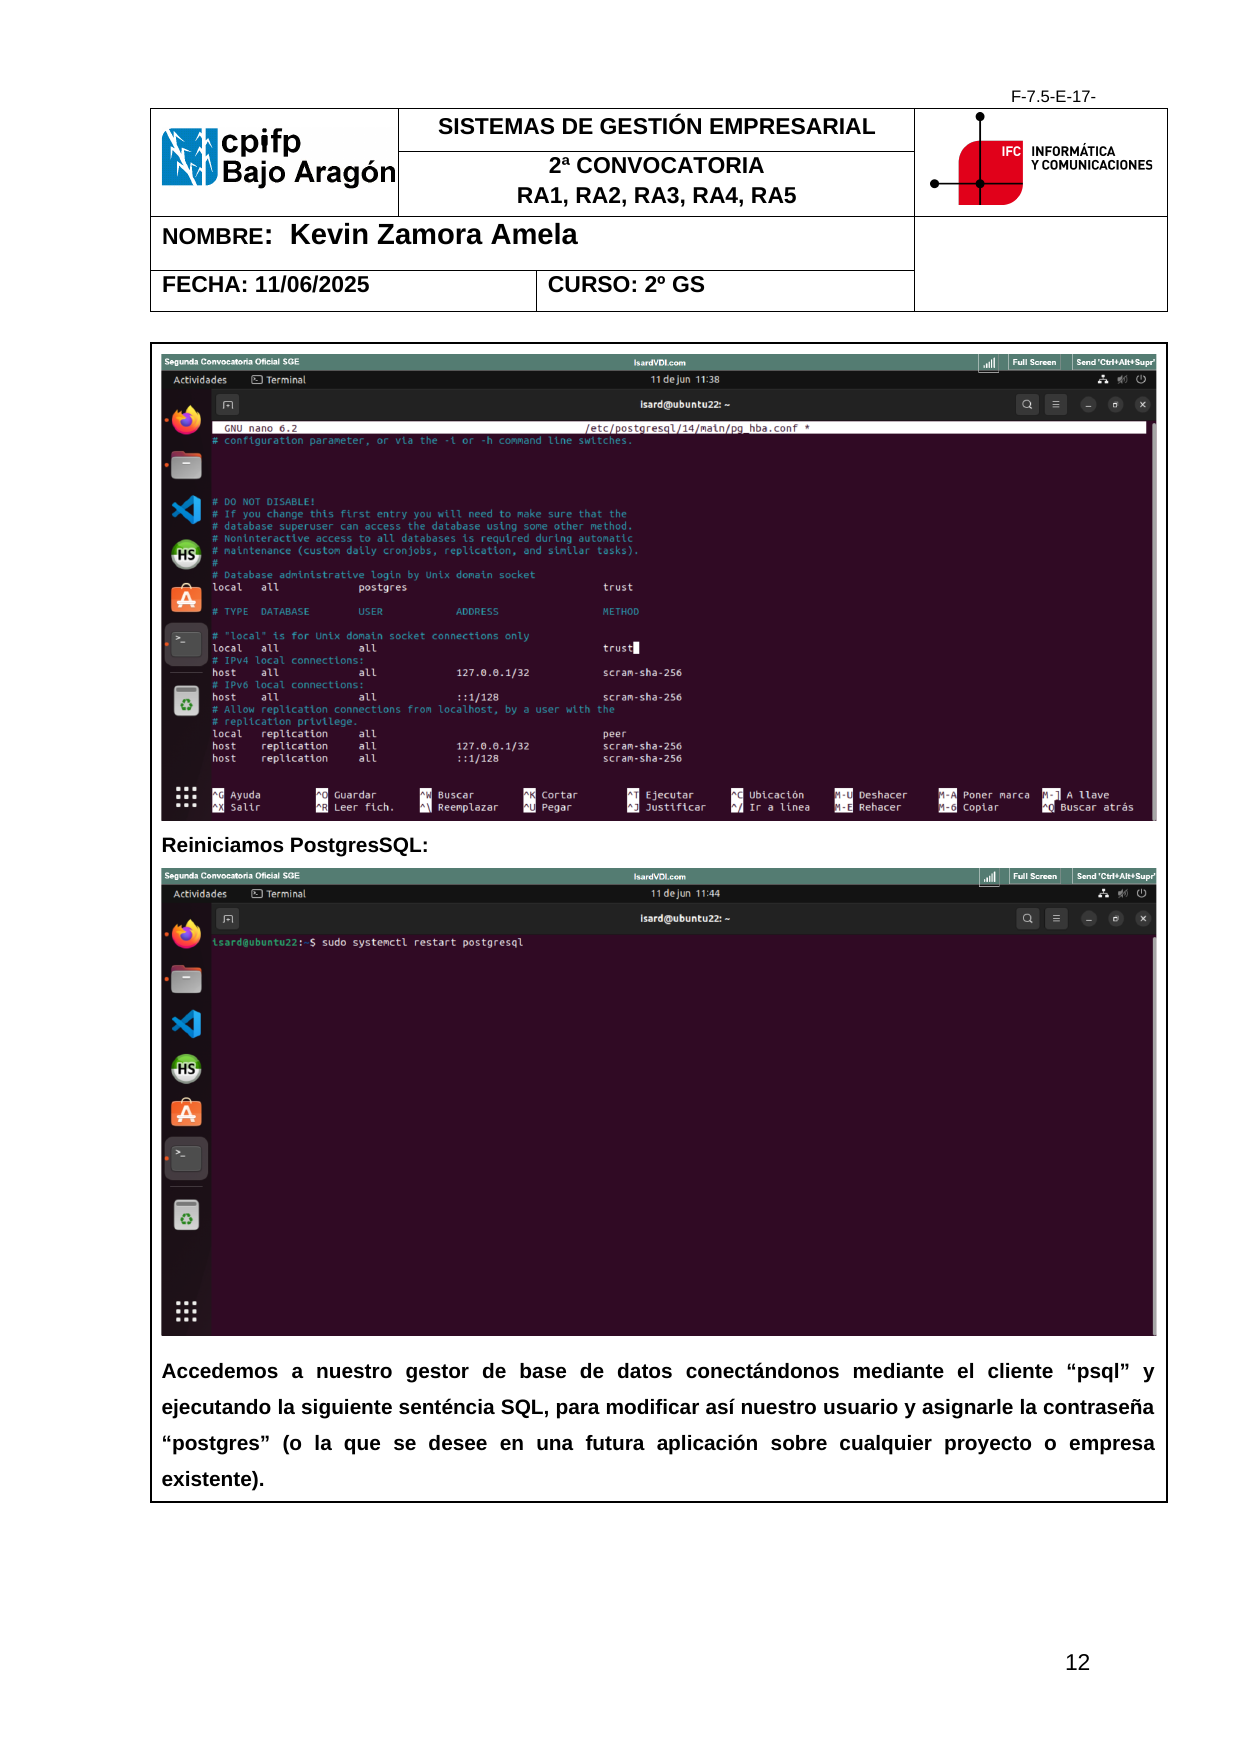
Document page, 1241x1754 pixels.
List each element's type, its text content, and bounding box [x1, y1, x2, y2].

picture [930, 112, 1153, 205]
table_cell Reiniciamos PostgresSQL: Accedemos a nuestro gestor de base de datos conectándonos mediante el cliente “psql” y ejecutando la siguiente senténcia SQL, para modificar así nuestro usuario y asignarle la contraseña “postgres” (o la que se desee en una futura aplicación sobre cualquier proyecto o empresa existente). [152, 344, 1166, 1501]
picture [161, 354, 1157, 821]
picture [161, 868, 1157, 1336]
picture [161, 127, 397, 190]
